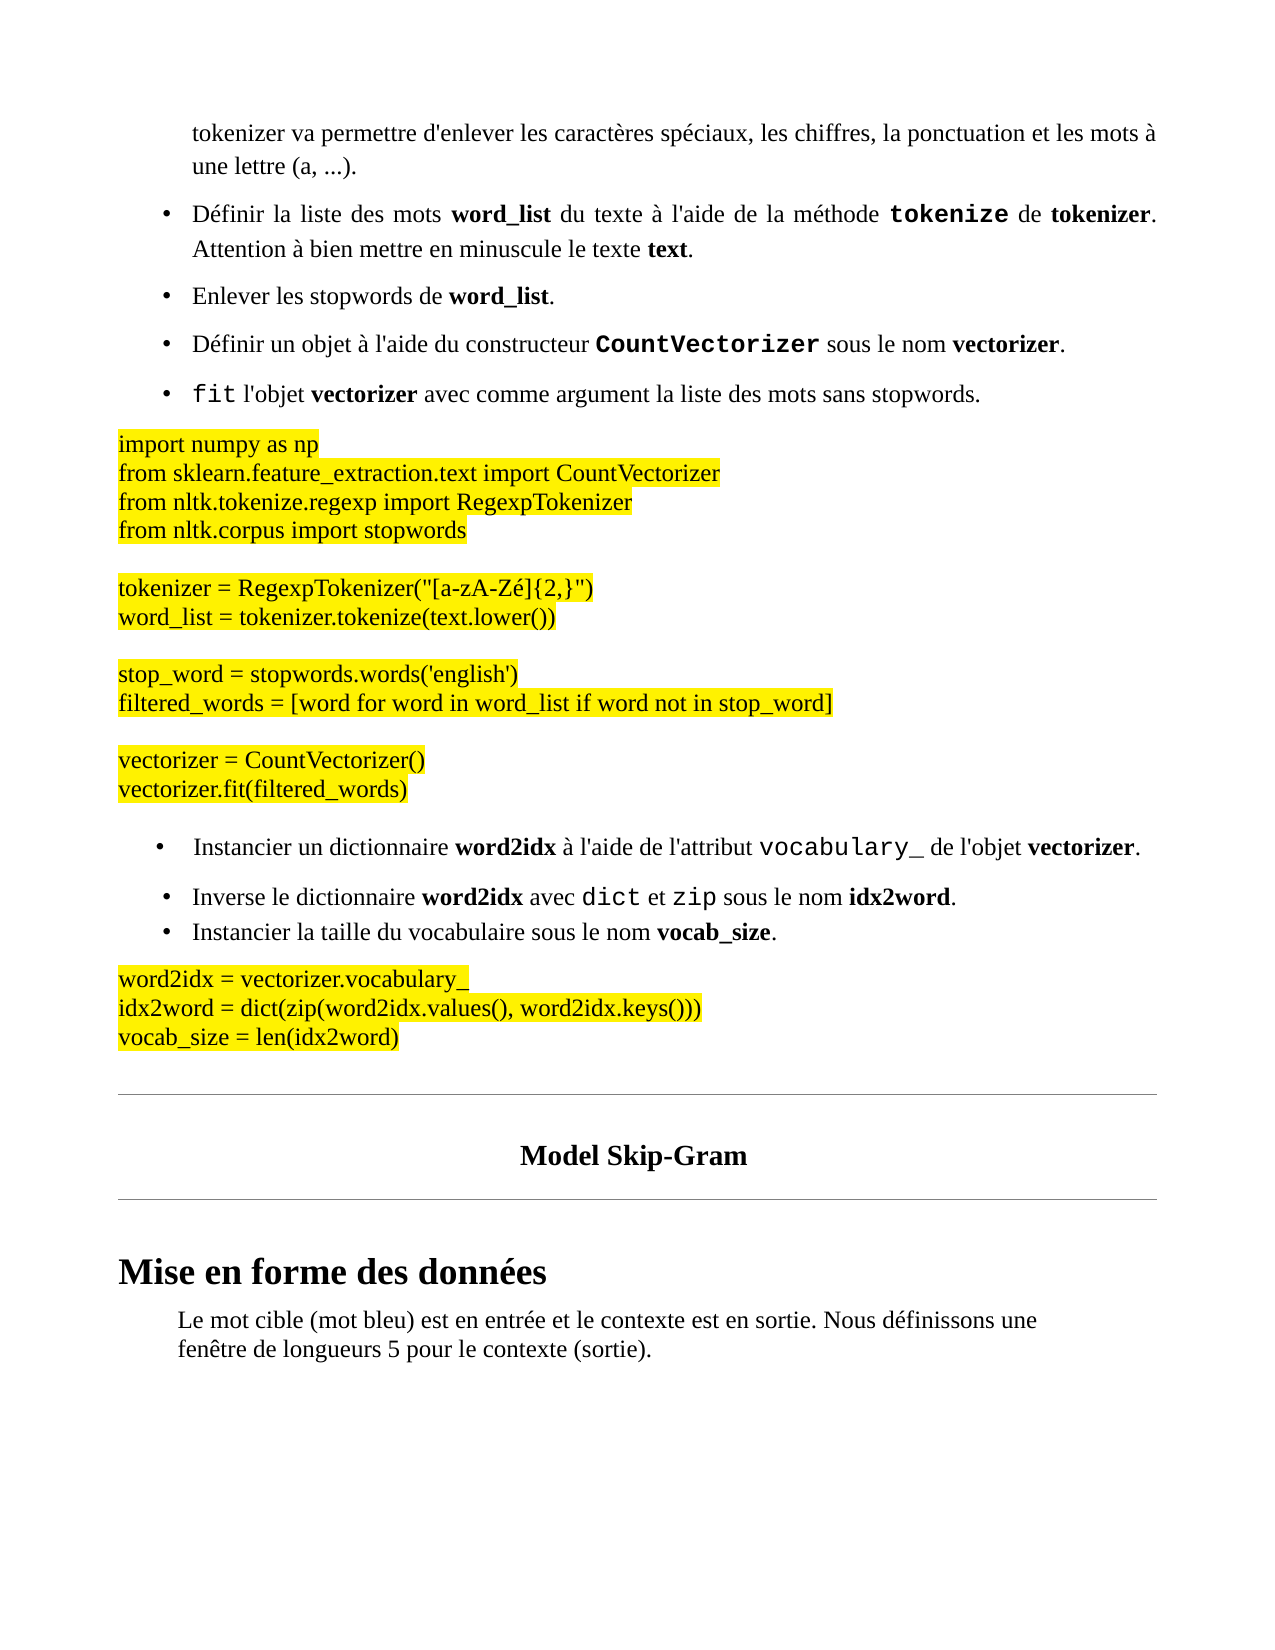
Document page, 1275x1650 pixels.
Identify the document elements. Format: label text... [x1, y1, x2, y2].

text idx2word = dict(zip(word2idx.values(), word2idx.keys())) [118, 993, 1157, 1022]
list Définir un objet à l'aide du constructeur CountVectorizer sous le nom vectorizer. [162, 329, 1157, 360]
list fit l'objet vectorizer avec comme argument la liste des mots sans stopwords. [162, 379, 1157, 410]
text word2idx = vectorizer.vocabulary_ [118, 964, 1157, 993]
subtitle Mise en forme des données [118, 1249, 1157, 1292]
text vectorizer.fit(filtered_words) [118, 774, 1157, 803]
list Enlever les stopwords de word_list. [162, 281, 1157, 310]
list Inverse le dictionnaire word2idx avec dict et zip sous le nom idx2word. [162, 882, 1157, 912]
text from nltk.corpus import stopwords [118, 515, 1157, 544]
subtitle Model Skip-Gram [118, 1138, 1157, 1172]
text filtered_words = [word for word in word_list if word not in stop_word] [118, 688, 1157, 717]
text Le mot cible (mot bleu) est en entrée et le contexte est en sortie. Nous définissons une fenêtre de longueurs 5 pour le contexte (sortie). [177, 1305, 1098, 1362]
text vectorizer = CountVectorizer() [118, 745, 1157, 774]
text import numpy as np [118, 429, 1157, 458]
text from sklearn.feature_extraction.text import CountVectorizer [118, 458, 1157, 487]
list tokenizer va permettre d'enlever les caractères spéciaux, les chiffres, la ponctuation et les mots à une lettre (a, ...). [162, 118, 1157, 180]
list Définir la liste des mots word_list du texte à l'aide de la méthode tokenize de tokenizer. Attention à bien mettre en minuscule le texte text. [162, 199, 1157, 263]
text tokenizer = RegexpTokenizer("[a-zA-Zé]{2,}") [118, 573, 1157, 602]
list Instancier un dictionnaire word2idx à l'aide de l'attribut vocabulary_ de l'objet vectorizer. [156, 832, 1157, 862]
text vocab_size = len(idx2word) [118, 1022, 1157, 1051]
text stop_word = stopwords.words('english') [118, 659, 1157, 688]
text from nltk.tokenize.regexp import RegexpTokenizer [118, 487, 1157, 515]
text word_list = tokenizer.tokenize(text.lower()) [118, 602, 1157, 630]
list Instancier la taille du vocabulaire sous le nom vocab_size. [162, 917, 1157, 946]
